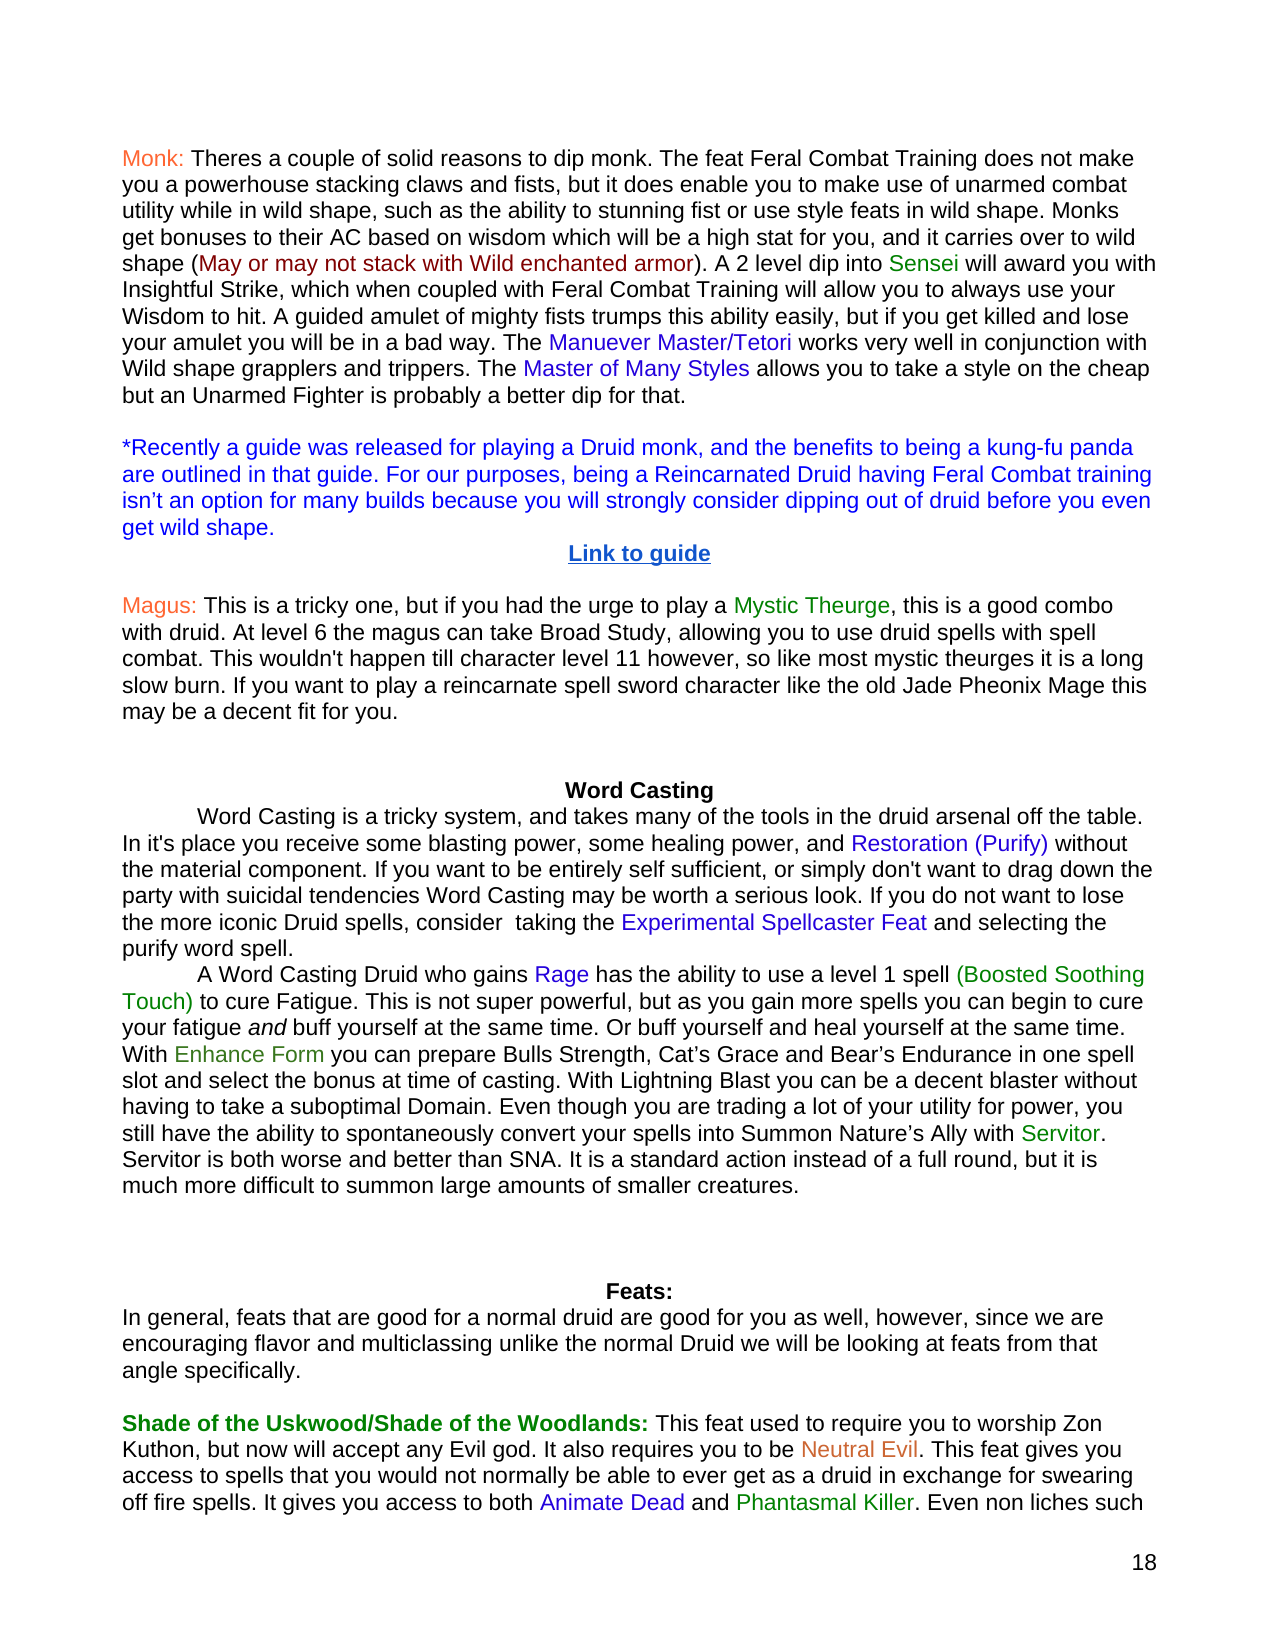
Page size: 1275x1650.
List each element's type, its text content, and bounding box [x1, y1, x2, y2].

text A Word Casting Druid who gains Rage has the ability to use a level 1 spell (Boosted Soothing Touch) to cure Fatigue. This is not super powerful, but as you gain more spells you can begin to cure your fatigue and buff yourself at the same time. Or buff yourself and heal yourself at the same time. With Enhance Form you can prepare Bulls Strength, Cat’s Grace and Bear’s Endurance in one spell slot and select the bonus at time of casting. With Lightning Blast you can be a decent blaster without having to take a suboptimal Domain. Even though you are trading a lot of your utility for power, you still have the ability to spontaneously convert your spells into Summon Nature’s Ally with Servitor. Servitor is both worse and better than SNA. It is a standard action instead of a full round, but it is much more difficult to summon large amounts of smaller creatures. [122, 961, 1157, 1199]
text Word Casting is a tricky system, and takes many of the tools in the druid arsenal off the table. In it's place you receive some blasting power, some healing power, and Restoration (Purify) without the material component. If you want to be entirely self sufficient, or simply don't want to drag down the party with suicidal tendencies Word Casting may be worth a serious look. If you do not want to lose the more iconic Druid spells, consider taking the Experimental Spellcaster Feat and selecting the purify word spell. [122, 803, 1157, 961]
text Feats: [122, 1278, 1157, 1304]
text Magus: This is a tricky one, but if you had the urge to play a Mystic Theurge, this is a good combo with druid. At level 6 the magus can take Broad Study, allowing you to use druid spells with spell combat. This wouldn't happen till character level 11 however, so like most mystic theurges it is a long slow burn. If you want to play a reincarnate spell sword character like the old Jade Pheonix Mage this may be a decent fit for you. [122, 592, 1157, 724]
text *Recently a guide was released for playing a Druid monk, and the benefits to being a kung-fu panda are outlined in that guide. For our purposes, being a Reincarnated Druid having Feral Combat training isn’t an option for many builds because you will strongly consider dipping out of druid before you even get wild shape. [122, 434, 1157, 540]
text Monk: Theres a couple of solid reasons to dip monk. The feat Feral Combat Training does not make you a powerhouse stacking claws and fists, but it does enable you to make use of unarmed combat utility while in wild shape, such as the ability to stunning fist or use style feats in wild shape. Monks get bonuses to their AC based on wisdom which will be a high stat for you, and it carries over to wild shape (May or may not stack with Wild enchanted armor). A 2 level dip into Sensei will award you with Insightful Strike, which when coupled with Feral Combat Training will allow you to always use your Wisdom to hit. A guided amulet of mighty fists trumps this ability easily, but if you get killed and lose your amulet you will be in a bad way. The Manuever Master/Tetori works very well in conjunction with Wild shape grapplers and trippers. The Master of Many Styles allows you to take a style on the cheap but an Unarmed Fighter is probably a better dip for that. [122, 144, 1157, 408]
text Word Casting [122, 777, 1157, 803]
text Link to guide [122, 540, 1157, 566]
text In general, feats that are good for a normal druid are good for you as well, however, since we are encouraging flavor and multiclassing unlike the normal Druid we will be looking at feats from that angle specifically. [122, 1304, 1157, 1383]
text Shade of the Uskwood/Shade of the Woodlands: This feat used to require you to worship Zon Kuthon, but now will accept any Evil god. It also requires you to be Neutral Evil. This feat gives you access to spells that you would not normally be able to ever get as a druid in exchange for swearing off fire spells. It gives you access to both Animate Dead and Phantasmal Killer. Even non liches such [122, 1409, 1157, 1515]
